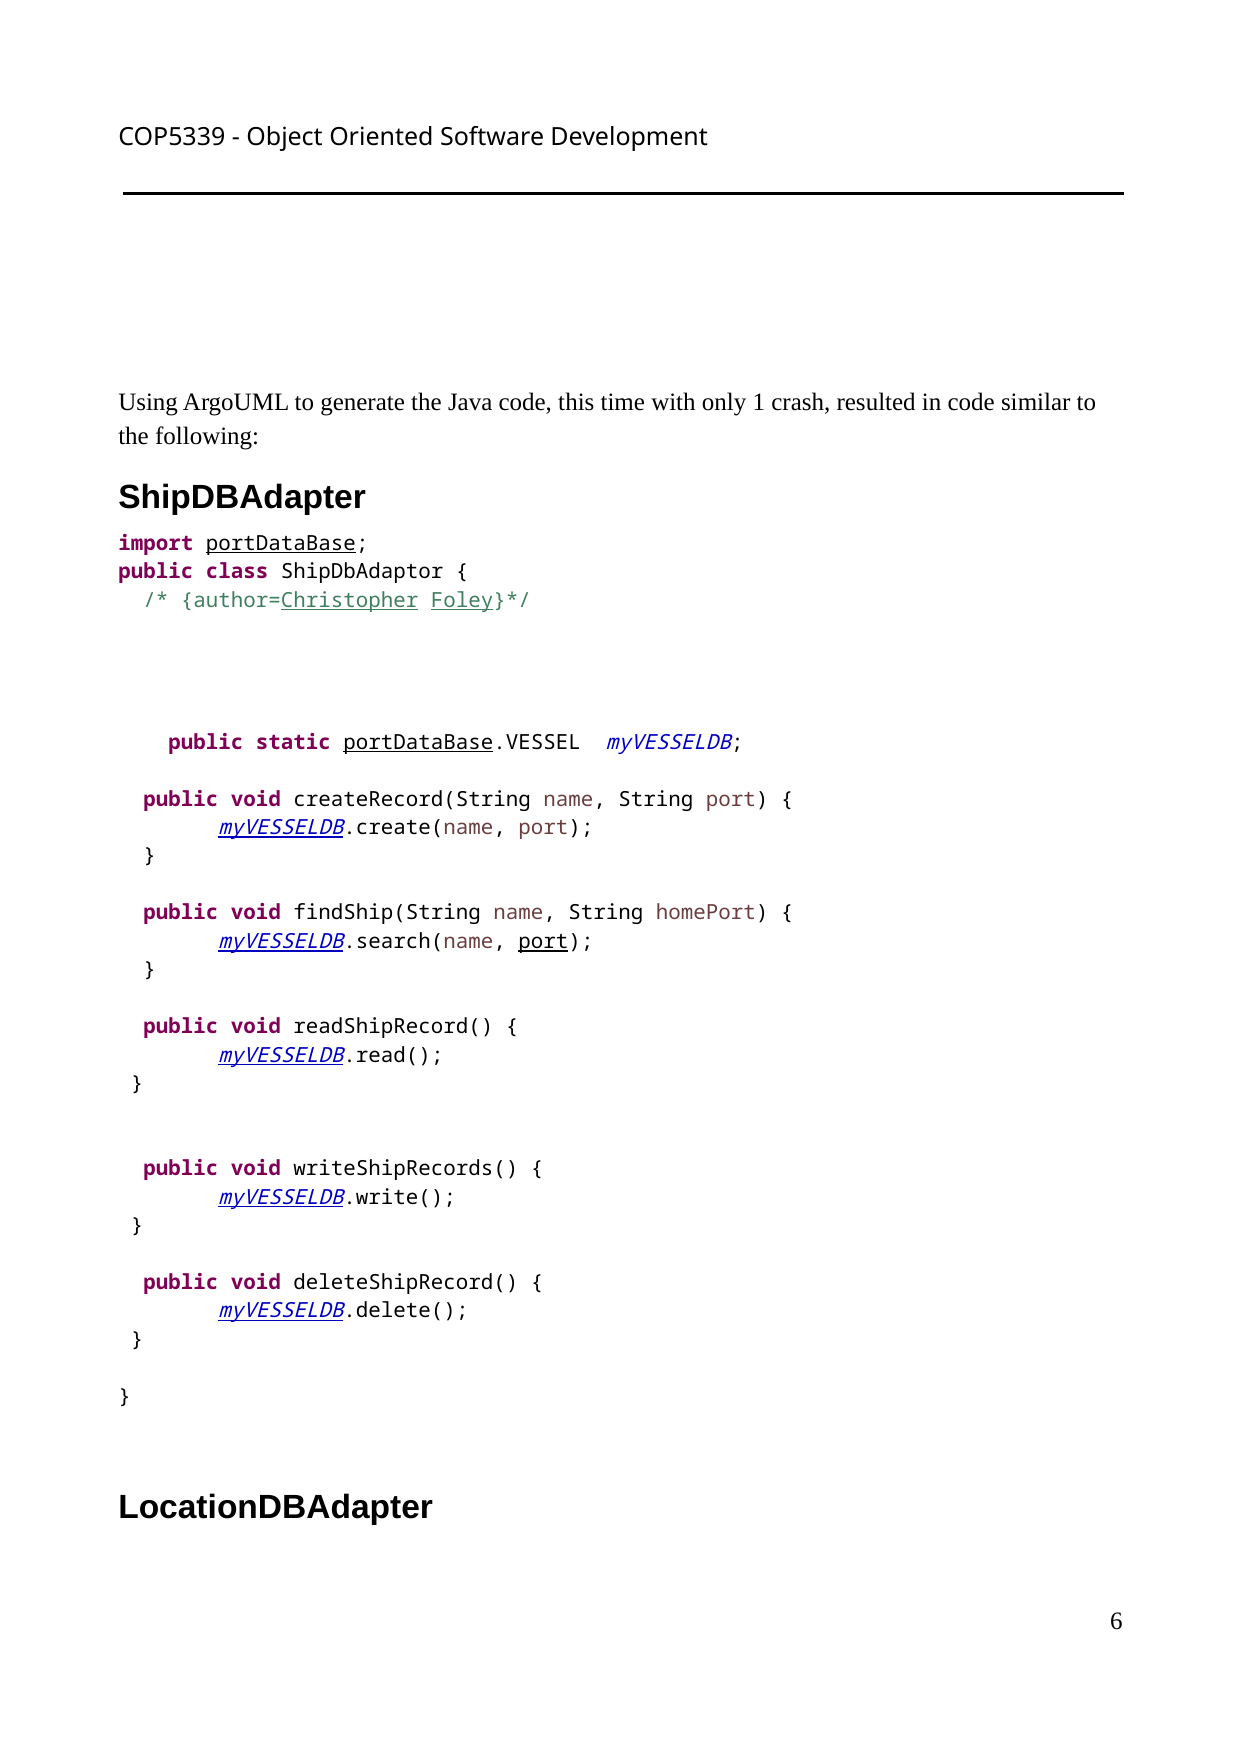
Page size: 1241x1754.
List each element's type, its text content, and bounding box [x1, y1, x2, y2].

text } [118, 1381, 1122, 1409]
text public void writeShipRecords() { [118, 1153, 1122, 1182]
text myVESSELDB.write(); [118, 1182, 1122, 1210]
text } [118, 954, 1122, 983]
text } [118, 1324, 1122, 1352]
text } [118, 841, 1122, 869]
subtitle ShipDBAdapter [118, 477, 1122, 515]
text public void deleteShipRecord() { [118, 1267, 1122, 1296]
text myVESSELDB.read(); [118, 1040, 1122, 1068]
text } [118, 1210, 1122, 1239]
text /* {author=Christopher Foley}*/ [118, 585, 1122, 613]
text myVESSELDB.create(name, port); [118, 812, 1122, 841]
text public void readShipRecord() { [118, 1011, 1122, 1040]
text Using ArgoUML to generate the Java code, this time with only 1 crash, resulted in code similar to the following: [118, 387, 1122, 450]
text import portDataBase; [118, 528, 1122, 556]
text public void findShip(String name, String homePort) { [118, 897, 1122, 926]
text myVESSELDB.delete(); [118, 1296, 1122, 1324]
text public void createRecord(String name, String port) { [118, 784, 1122, 812]
text } [118, 1068, 1122, 1097]
text public static portDataBase.VESSEL myVESSELDB; [118, 727, 1122, 755]
subtitle LocationDBAdapter [118, 1487, 1122, 1526]
text myVESSELDB.search(name, port); [118, 926, 1122, 954]
text public class ShipDbAdaptor { [118, 556, 1122, 585]
